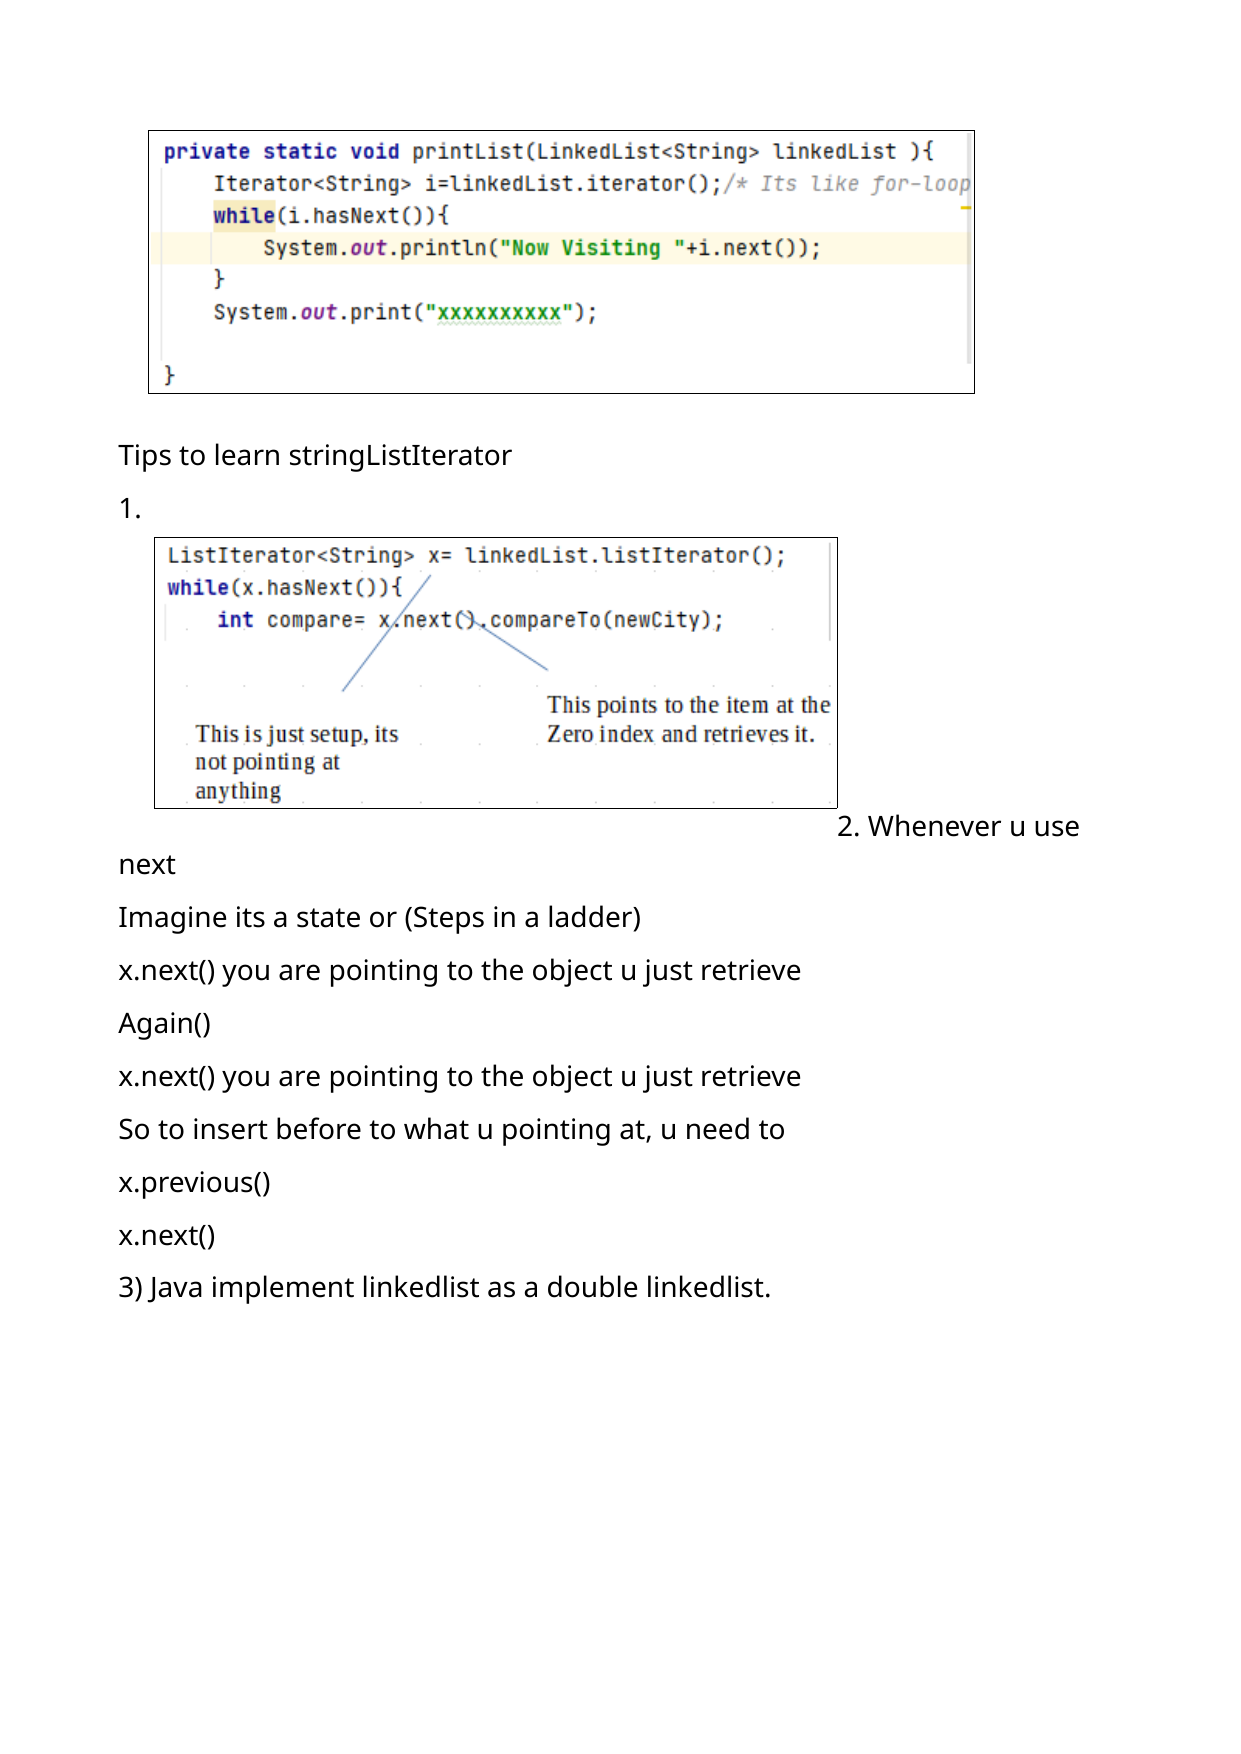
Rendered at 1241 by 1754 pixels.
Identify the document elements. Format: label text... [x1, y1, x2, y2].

text x.next() [118, 1215, 1122, 1253]
text Imagine its a state or (Steps in a ladder) [118, 897, 1122, 936]
text 3) Java implement linkedlist as a double linkedlist. [118, 1268, 1122, 1306]
text Again() [118, 1003, 1122, 1041]
picture [151, 133, 972, 390]
text Tips to learn stringListIterator [118, 436, 1122, 474]
text So to insert before to what u pointing at, u need to [118, 1109, 1122, 1147]
picture [157, 540, 834, 805]
text x.next() you are pointing to the object u just retrieve [118, 1056, 1122, 1094]
text 1. [118, 488, 1122, 527]
text x.previous() [118, 1162, 1122, 1200]
text x.next() you are pointing to the object u just retrieve [118, 950, 1122, 988]
text 2. Whenever u use next [118, 806, 1122, 883]
